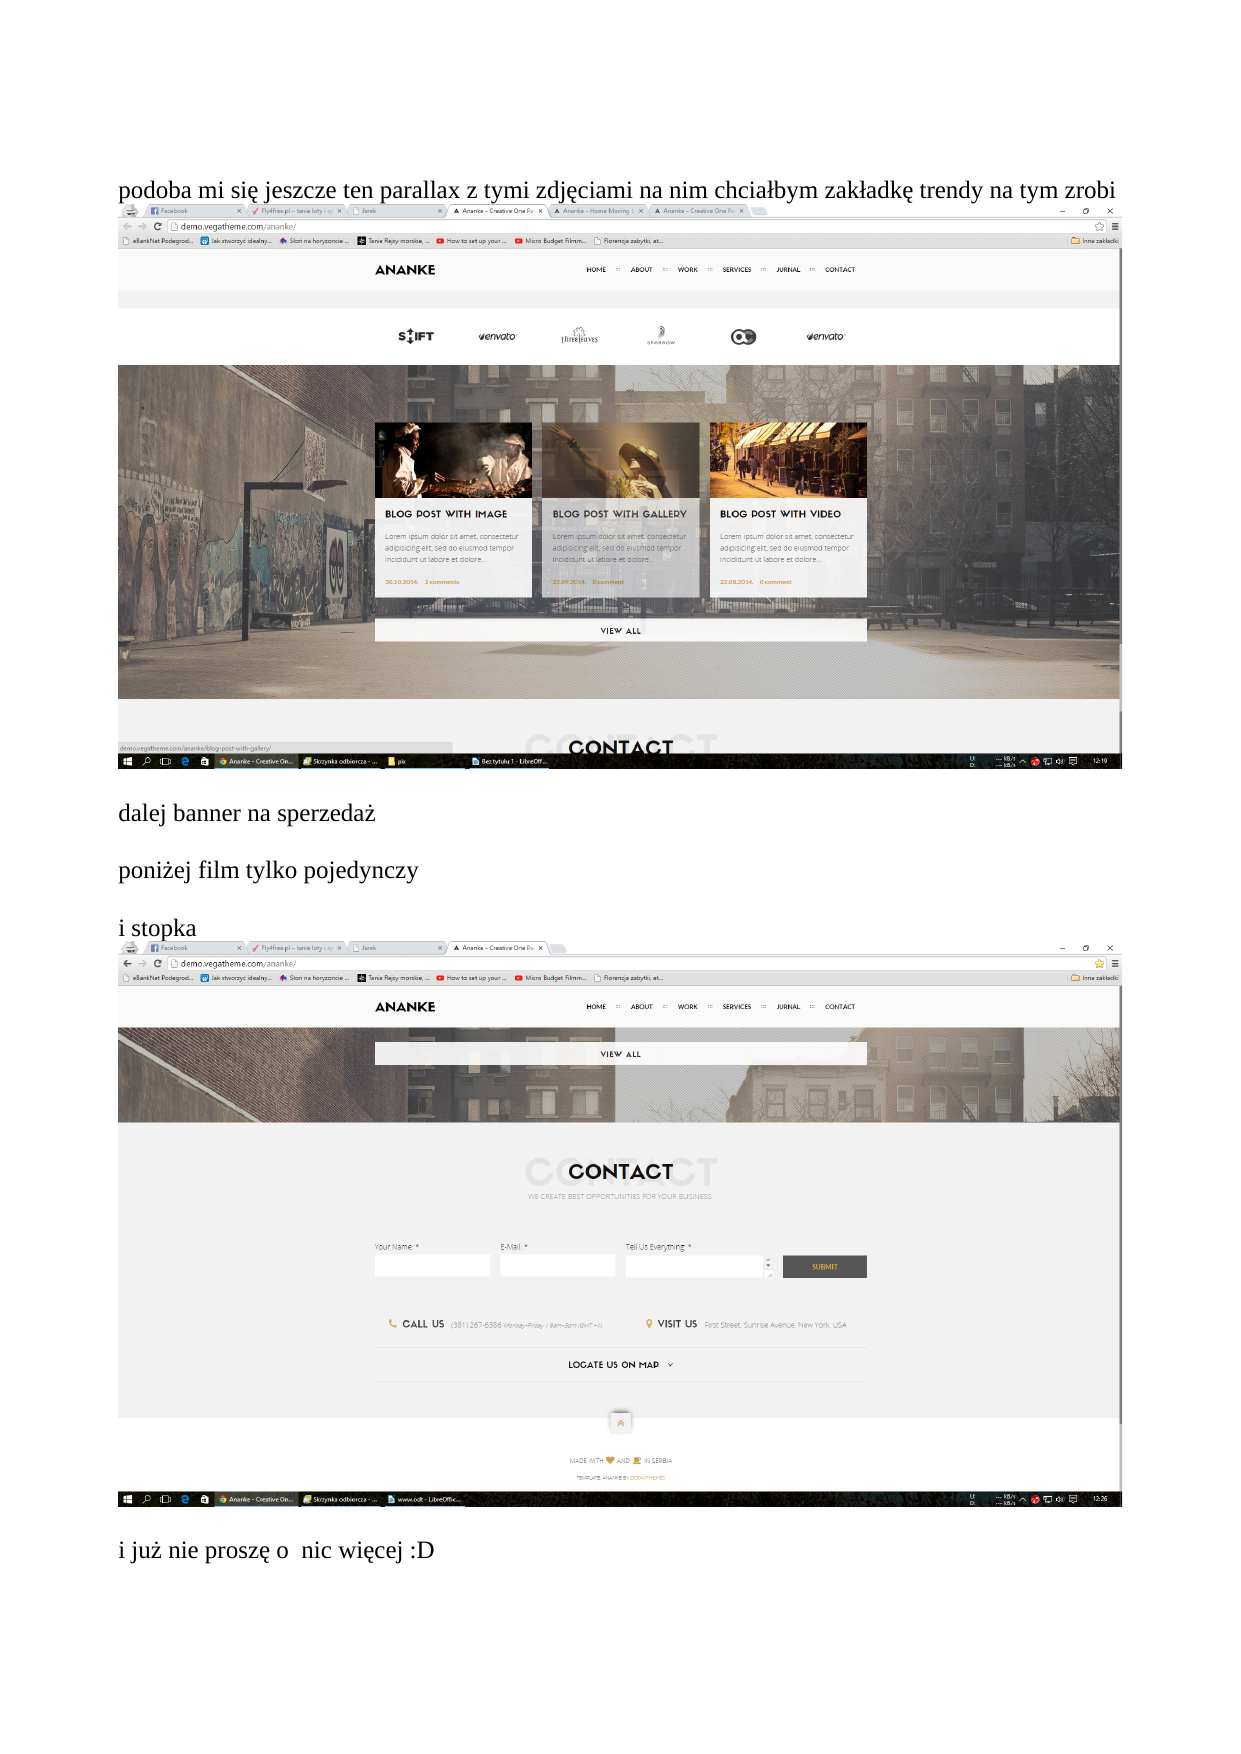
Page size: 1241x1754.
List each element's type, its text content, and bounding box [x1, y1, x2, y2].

text podoba mi się jeszcze ten parallax z tymi zdjęciami na nim chciałbym zakładkę trendy na tym zrobi [118, 176, 1122, 204]
text i już nie proszę o nic więcej :D [118, 1535, 1122, 1564]
text dalej banner na sperzedaż [118, 798, 1122, 827]
picture [118, 941, 1123, 1507]
picture [118, 204, 1123, 769]
text i stopka [118, 913, 1122, 941]
text poniżej film tylko pojedynczy [118, 855, 1122, 884]
